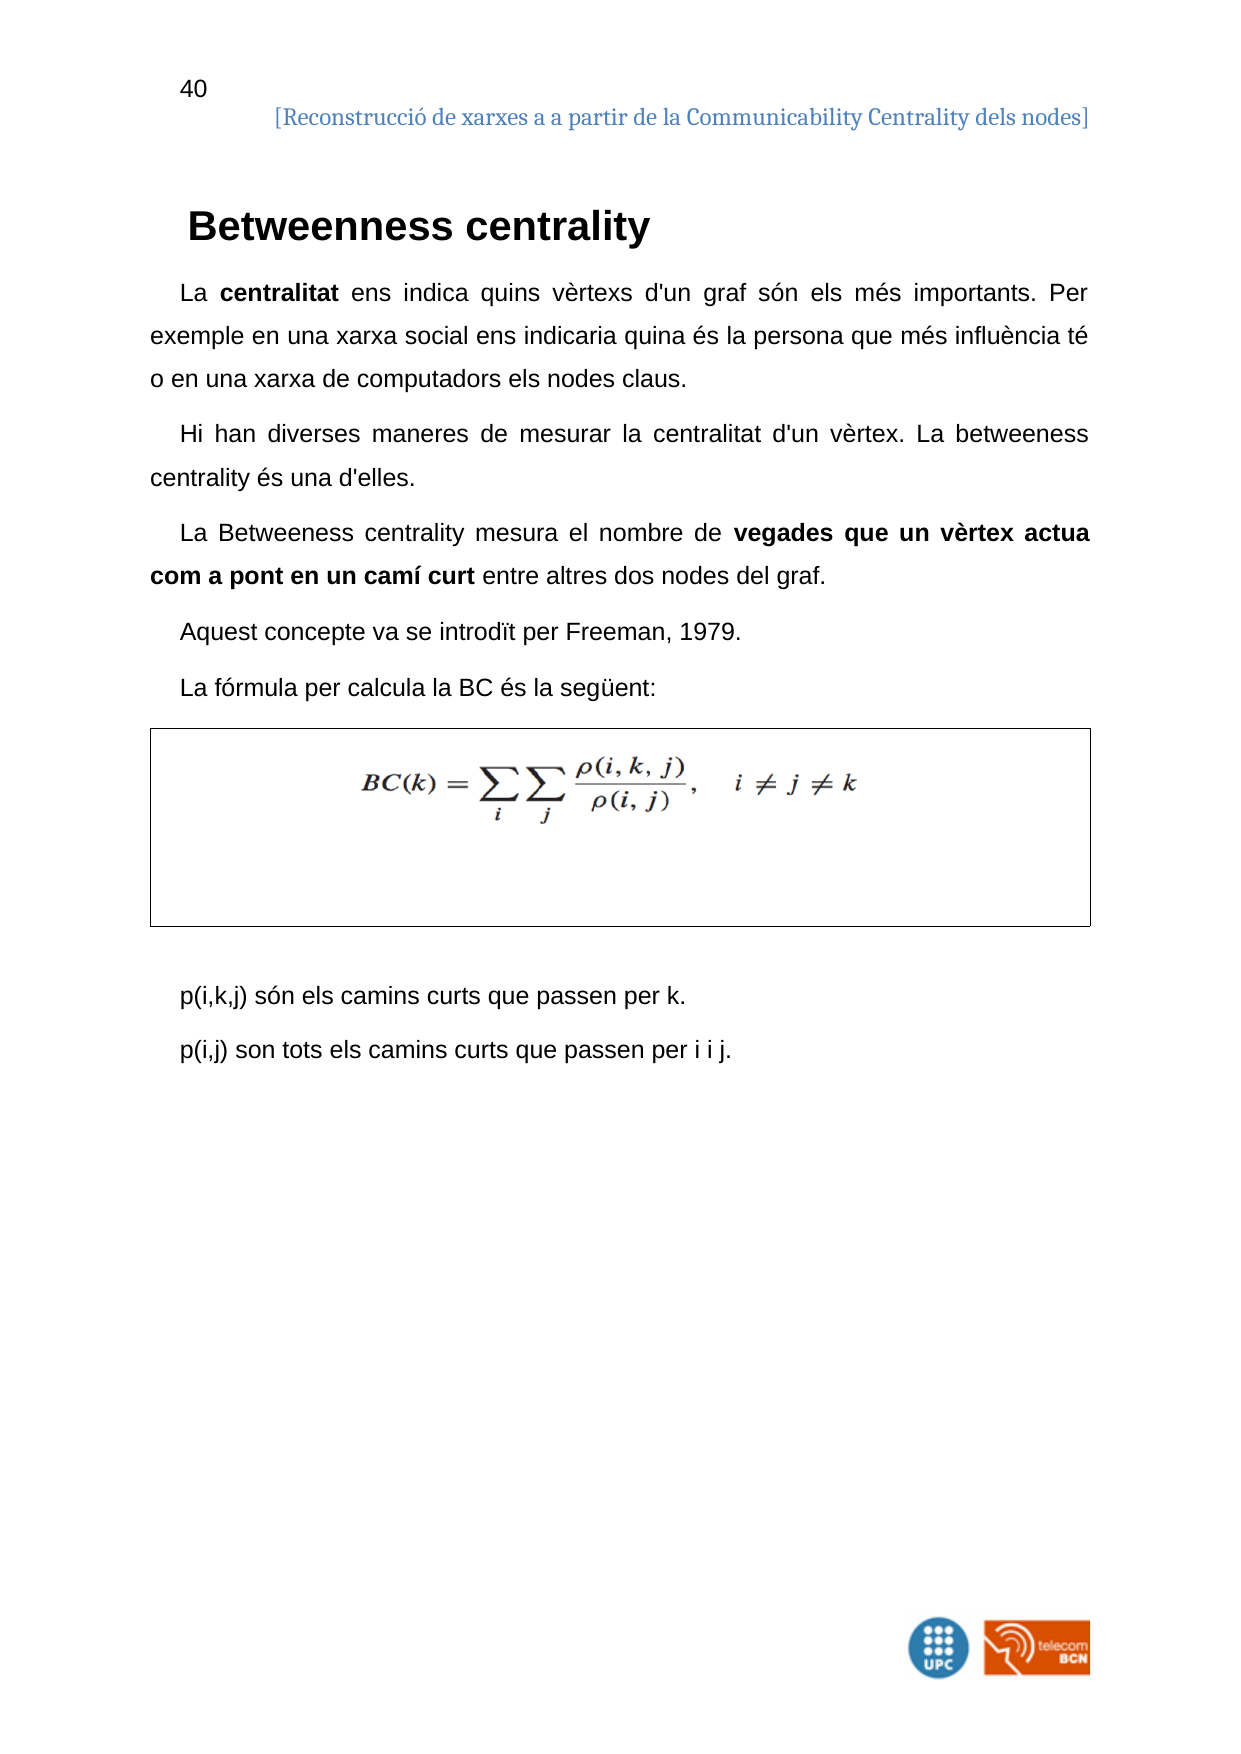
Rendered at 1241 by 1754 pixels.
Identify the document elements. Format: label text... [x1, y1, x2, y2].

text p(i,k,j) són els camins curts que passen per k. [150, 981, 1090, 1010]
subtitle Betweenness centrality [187, 202, 1090, 249]
text La Betweeness centrality mesura el nombre de vegades que un vèrtex actua com a pont en un camí curt entre altres dos nodes del graf. [150, 518, 1090, 590]
picture [338, 734, 903, 866]
text p(i,j) son tots els camins curts que passen per i i j. [150, 1035, 1090, 1064]
text La fórmula per calcula la BC és la següent: [150, 673, 1090, 701]
table_header [151, 729, 1090, 926]
text Aquest concepte va se introdït per Freeman, 1979. [150, 617, 1090, 646]
picture [904, 1614, 1091, 1681]
text Hi han diverses maneres de mesurar la centralitat d'un vèrtex. La betweeness centrality és una d'elles. [150, 419, 1090, 491]
text La centralitat ens indica quins vèrtexs d'un graf són els més importants. Per exemple en una xarxa social ens indicaria quina és la persona que més influència té o en una xarxa de computadors els nodes claus. [150, 278, 1090, 393]
